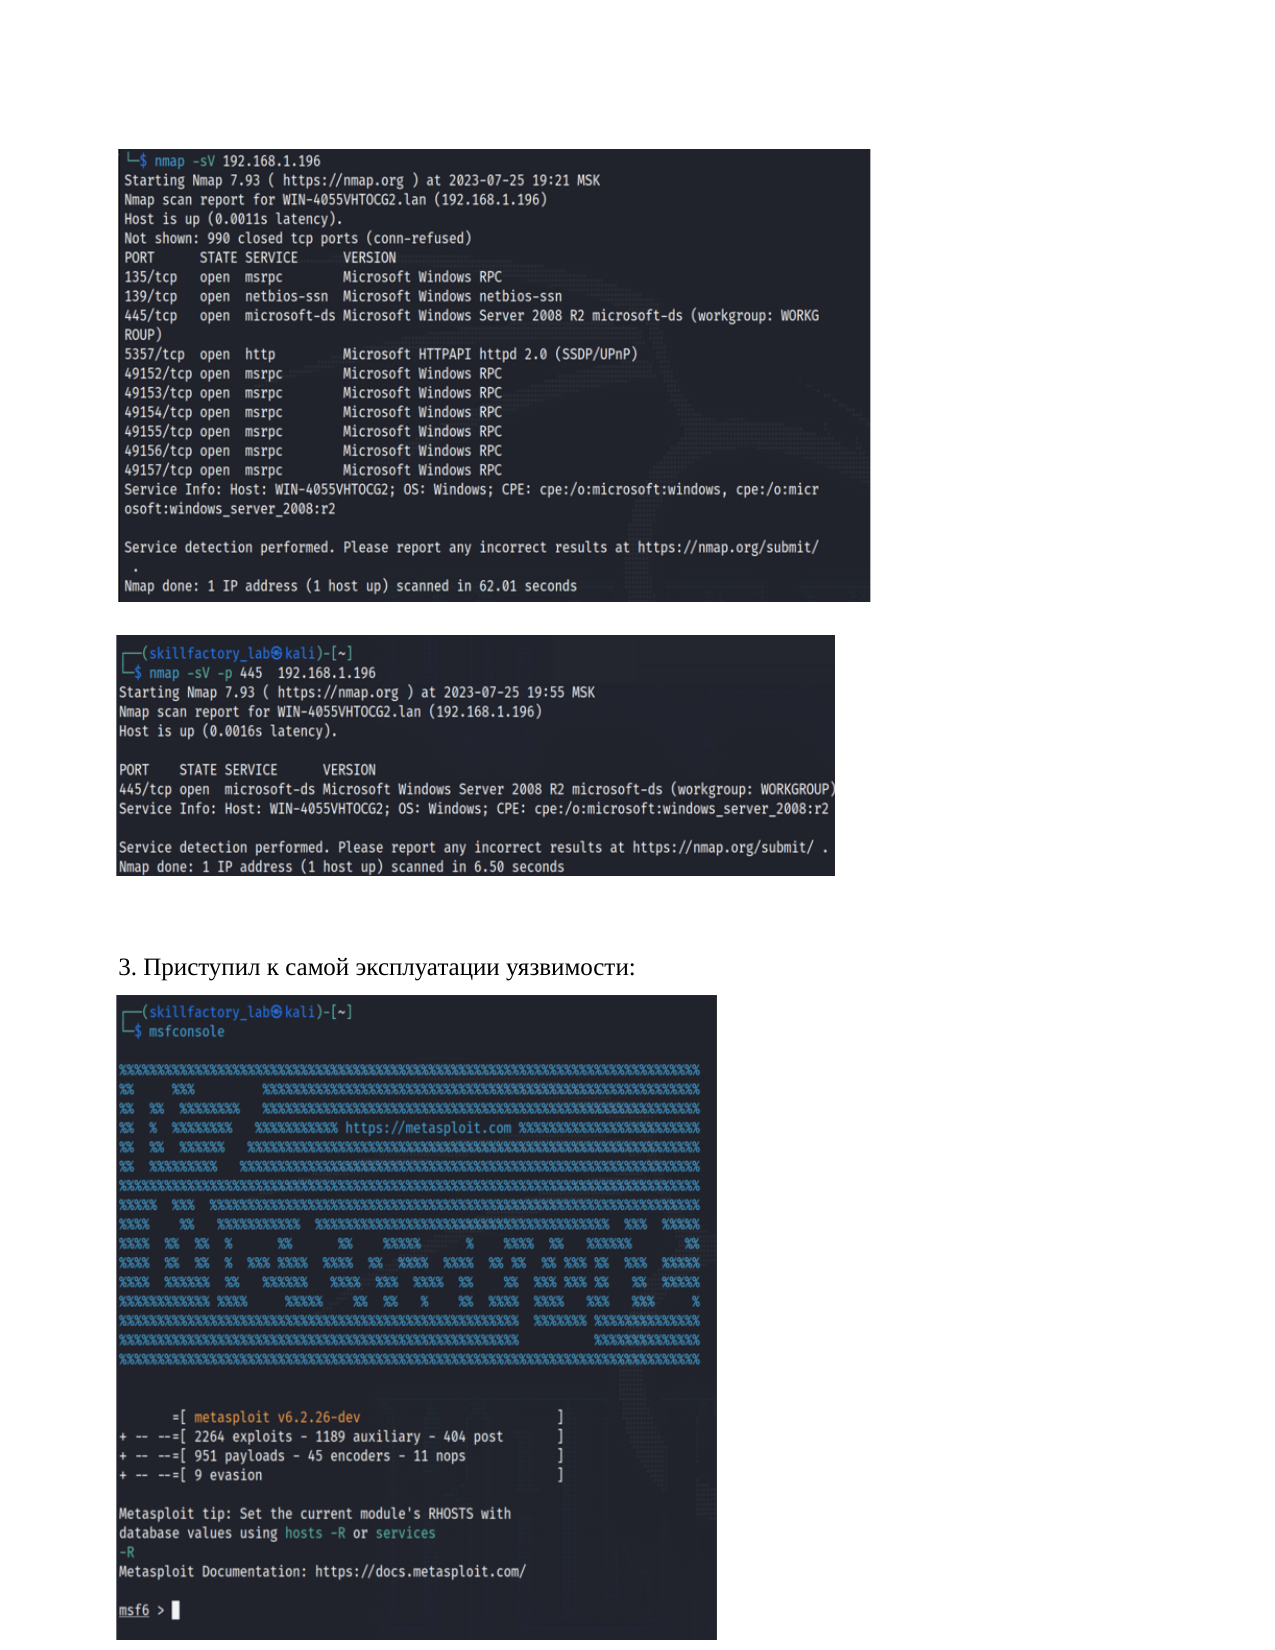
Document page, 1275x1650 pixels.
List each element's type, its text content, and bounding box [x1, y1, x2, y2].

picture [116, 994, 718, 1640]
text 3. Приступил к самой эксплуатации уязвимости: [118, 952, 1157, 981]
picture [118, 149, 871, 602]
picture [116, 635, 835, 876]
